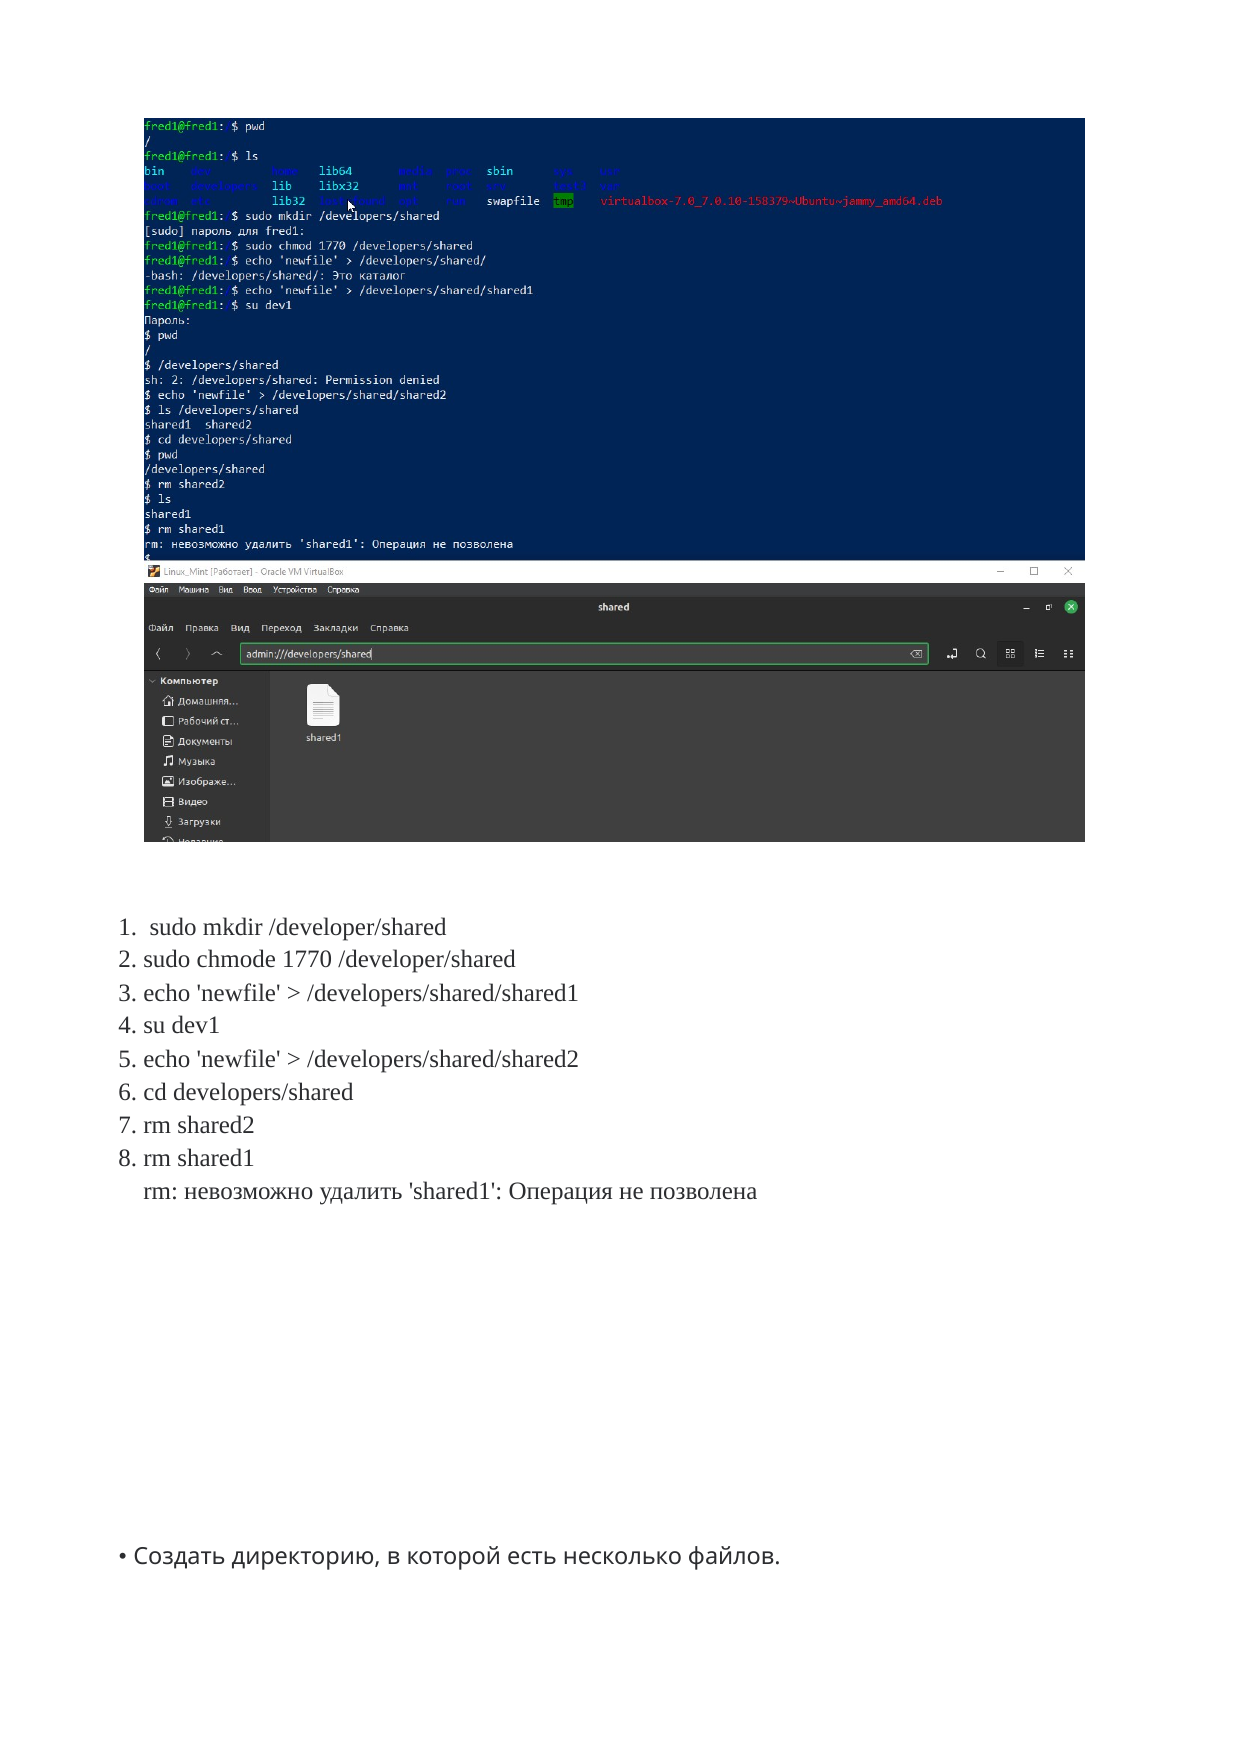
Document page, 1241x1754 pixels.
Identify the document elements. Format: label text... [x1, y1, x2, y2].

text 5. echo 'newfile' > /developers/shared/shared2 [118, 1044, 1122, 1072]
text 7. rm shared2 [118, 1110, 1122, 1138]
text 4. su dev1 [118, 1011, 1122, 1039]
text • Создать директорию, в которой есть несколько файлов. [118, 1539, 1122, 1571]
text 6. cd developers/shared [118, 1077, 1122, 1105]
text 3. echo 'newfile' > /developers/shared/shared1 [118, 978, 1122, 1006]
text 2. sudo chmode 1770 /developer/shared [118, 944, 1122, 973]
text [118, 1576, 1122, 1608]
text 1. sudo mkdir /developer/shared [118, 912, 1122, 940]
text rm: невозможно удалить 'shared1': Операция не позволена [118, 1176, 1122, 1204]
text 8. rm shared1 [118, 1143, 1122, 1171]
picture [144, 118, 1085, 842]
